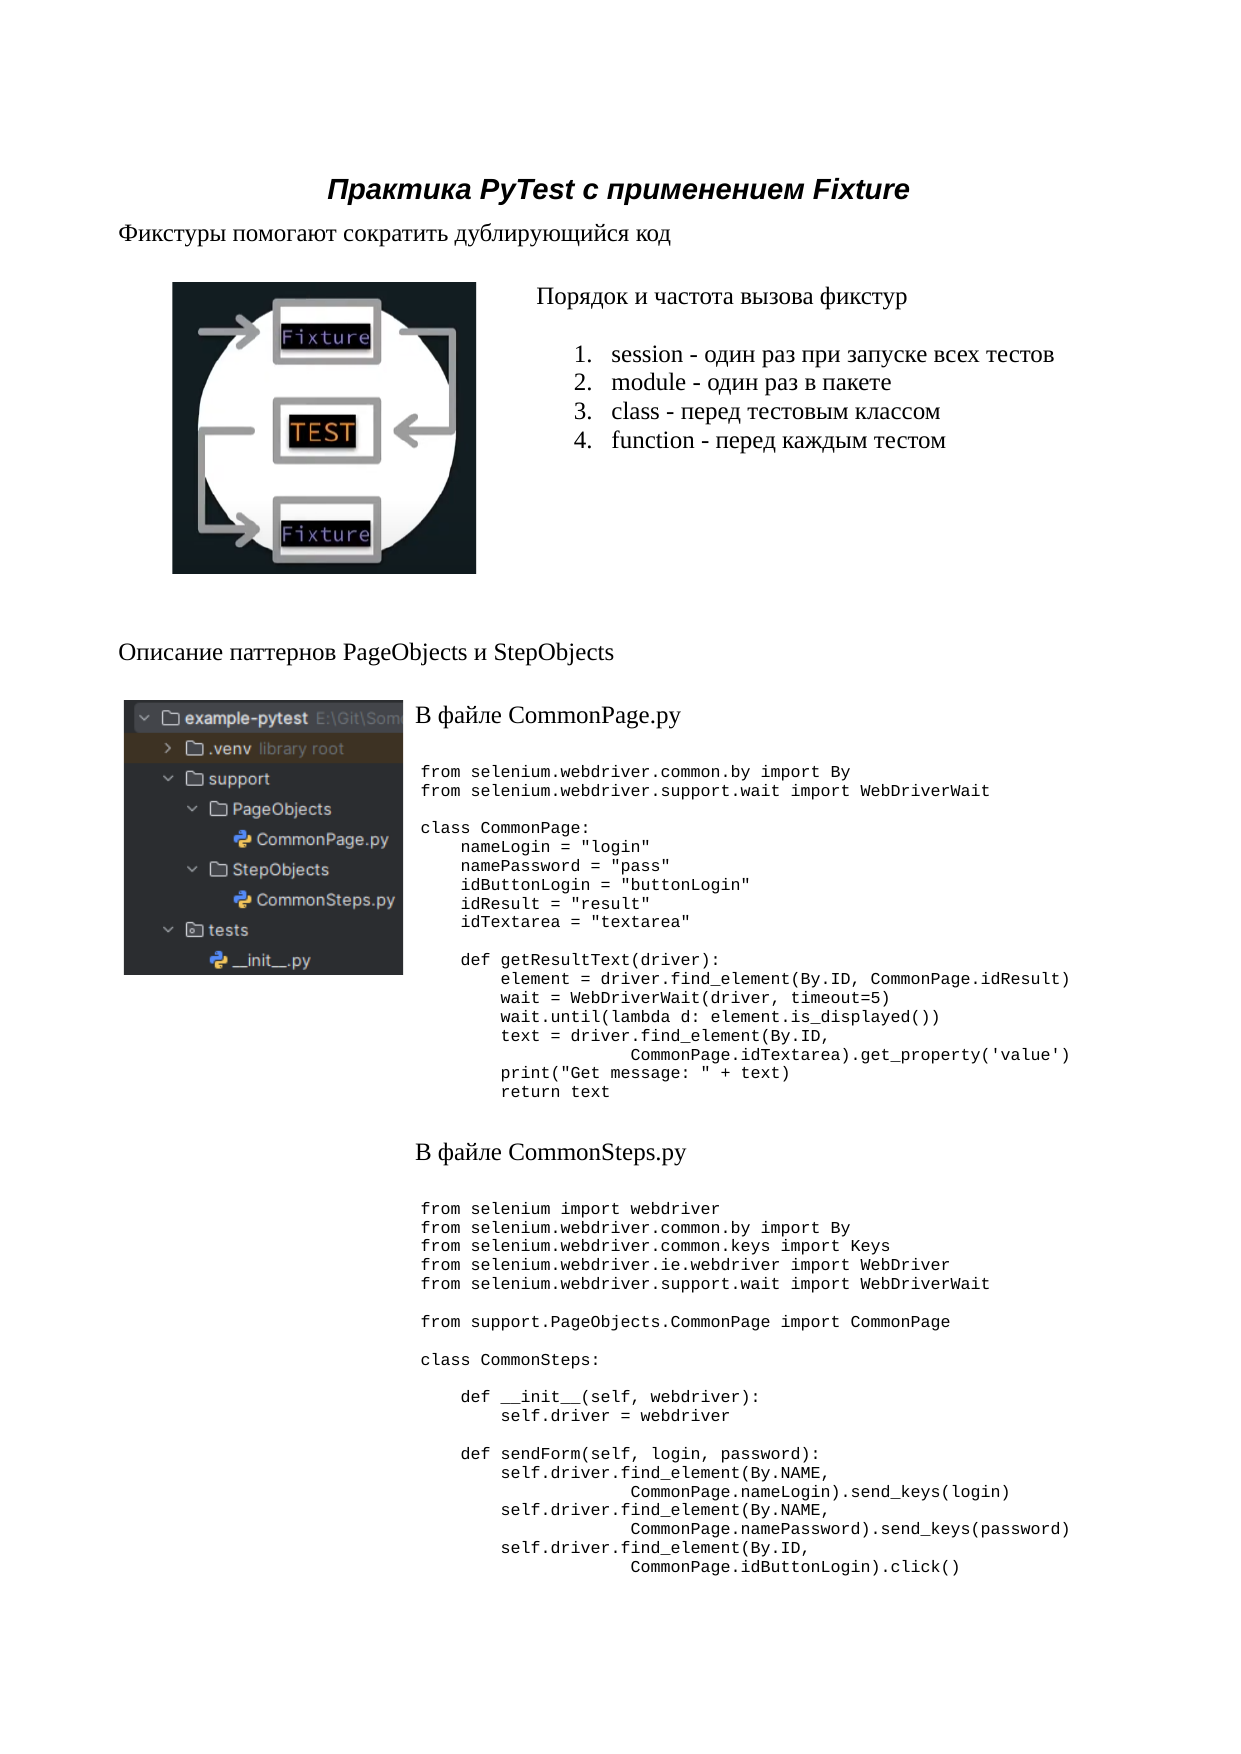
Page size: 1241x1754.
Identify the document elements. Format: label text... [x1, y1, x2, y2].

text Описание паттернов PageObjects и StepObjects [118, 637, 1122, 666]
table_header [118, 275, 530, 573]
table_header from selenium.webdriver.common.by import By from selenium.webdriver.support.wait import WebDriverWait class CommonPage: nameLogin = "login" namePassword = "pass" idButtonLogin = "buttonLogin" idResult = "result" idTextarea = "textarea" def getResultText(driver): element = driver.find_element(By.ID, CommonPage.idResult) wait = WebDriverWait(driver, timeout=5) wait.until(lambda d: element.is_displayed()) text = driver.find_element(By.ID, CommonPage.idTextarea).get_property('value') print("Get message: " + text) return text [415, 758, 1116, 1108]
table_header [118, 694, 409, 1618]
text Фикстуры помогают сократить дублирующийся код [118, 218, 1122, 247]
table_header В файле CommonPage.py В файле CommonSteps.py [409, 694, 1122, 1618]
subtitle Практика PyTest с применением Fixture [118, 172, 1122, 205]
table_header Порядок и частота вызова фикстур session - один раз при запуске всех тестов module - один раз в пакете class - перед тестовым классом function - перед каждым тестом [530, 275, 1122, 608]
table_header [118, 574, 530, 608]
picture [172, 281, 477, 574]
picture [123, 700, 404, 975]
table_header from selenium import webdriver from selenium.webdriver.common.by import By from selenium.webdriver.common.keys import Keys from selenium.webdriver.ie.webdriver import WebDriver from selenium.webdriver.support.wait import WebDriverWait from support.PageObjects.CommonPage import CommonPage class CommonSteps: def __init__(self, webdriver): self.driver = webdriver def sendForm(self, login, password): self.driver.find_element(By.NAME, CommonPage.nameLogin).send_keys(login) self.driver.find_element(By.NAME, CommonPage.namePassword).send_keys(password) self.driver.find_element(By.ID, CommonPage.idButtonLogin).click() [415, 1195, 1116, 1583]
